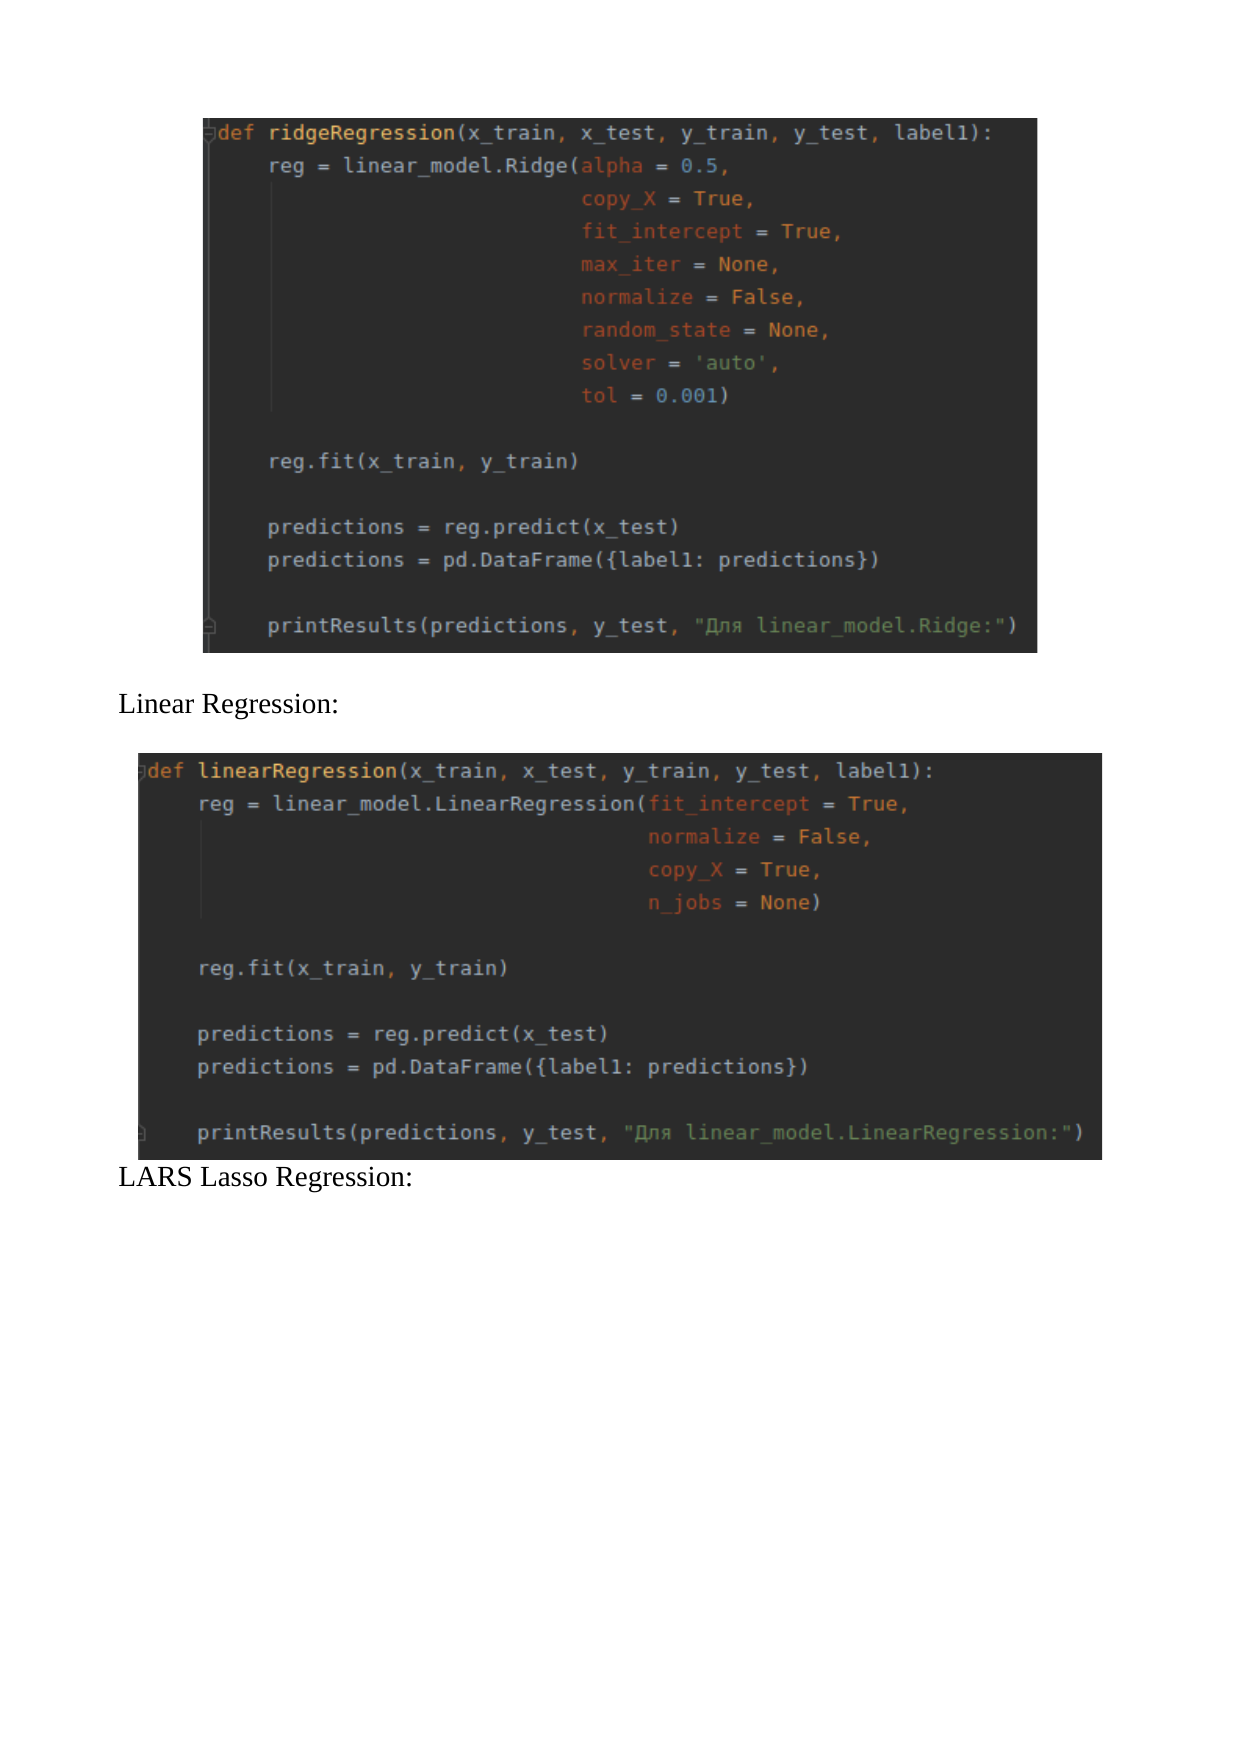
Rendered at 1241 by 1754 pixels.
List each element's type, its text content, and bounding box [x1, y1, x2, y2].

text LARS Lasso Regression: [118, 1159, 1122, 1193]
picture [202, 118, 1038, 653]
text Linear Regression: [118, 686, 1122, 719]
picture [138, 753, 1103, 1160]
